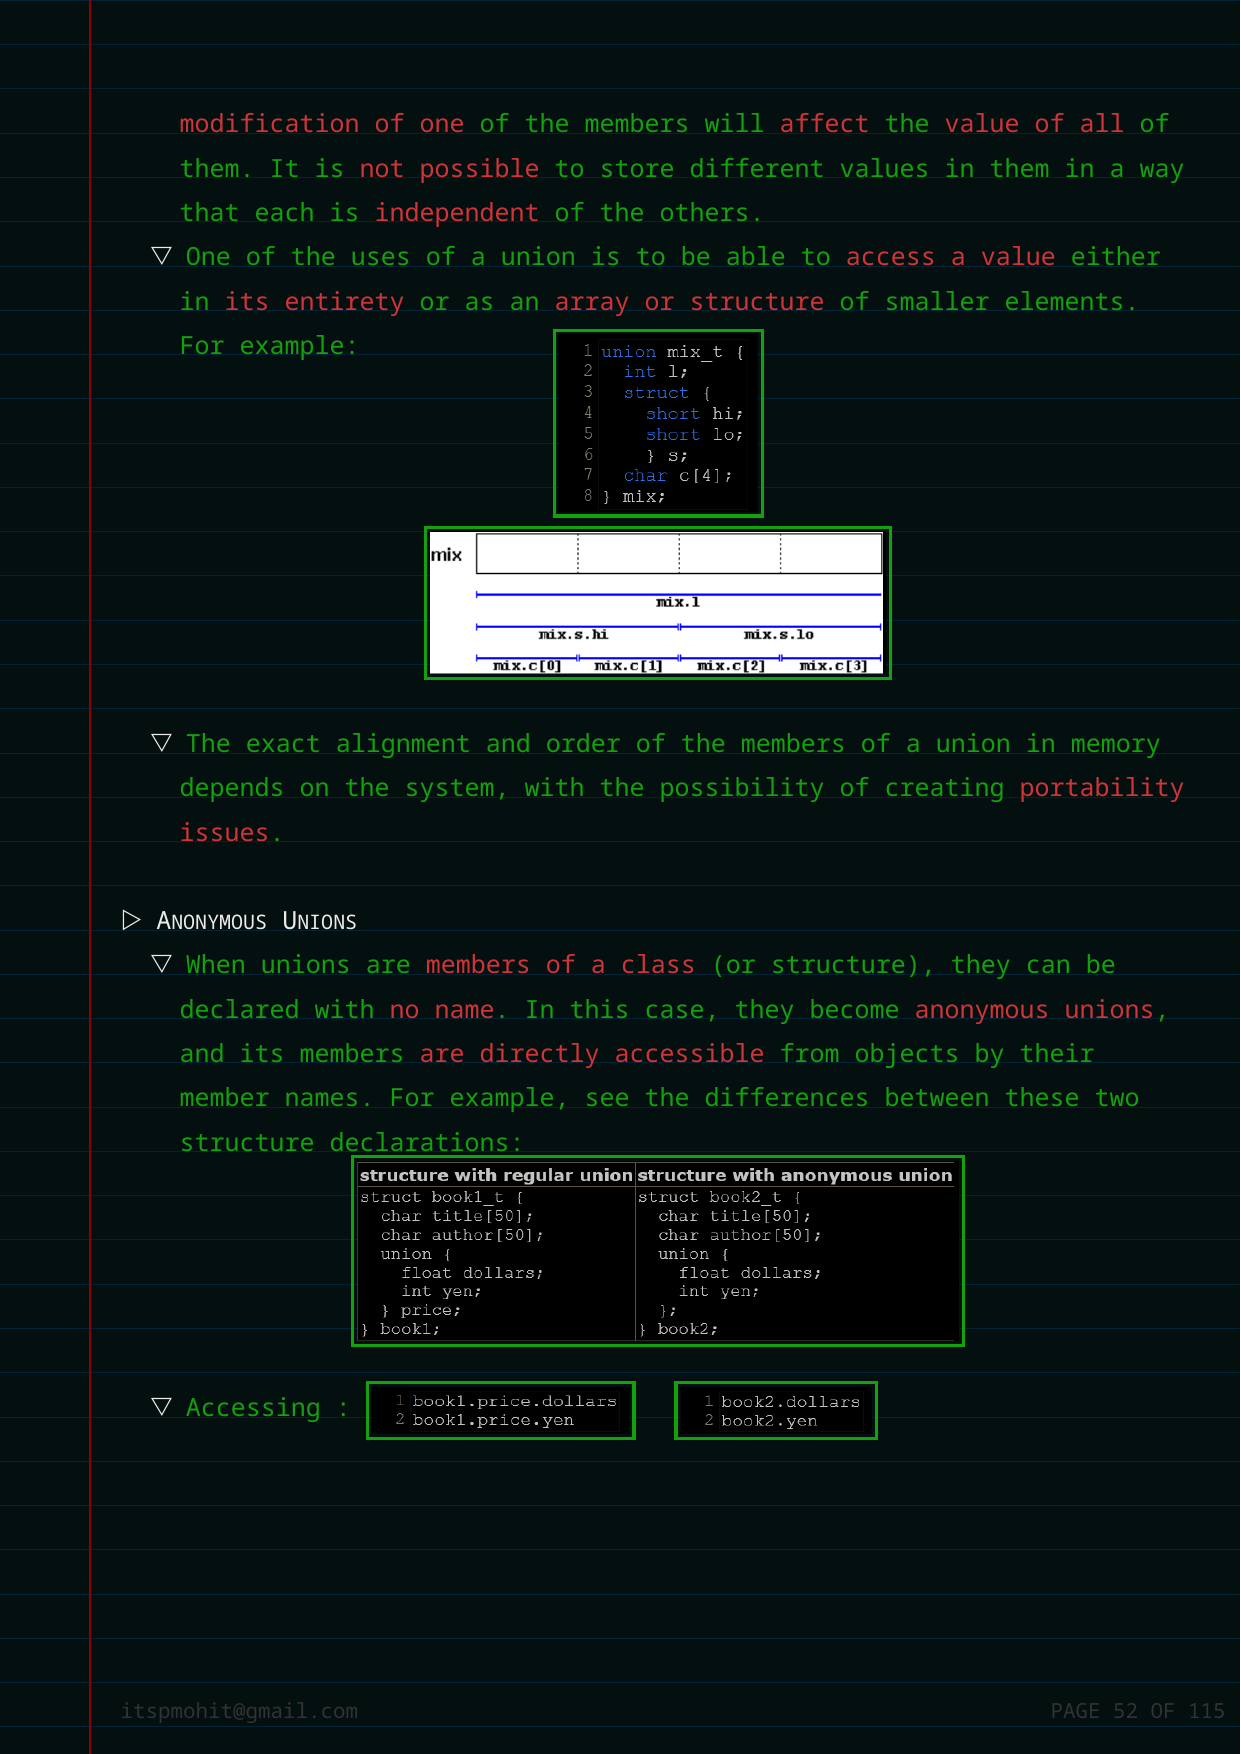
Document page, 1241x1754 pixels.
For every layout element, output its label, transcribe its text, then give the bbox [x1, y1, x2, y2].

list One of the uses of a union is to be able to access a value either in its entirety or as an array or structure of smaller elements. For example: [150, 230, 1196, 717]
picture [680, 1387, 873, 1434]
list modification of one of the members will affect the value of all of them. It is not possible to store different values in them in a way that each is independent of the others. [150, 97, 1196, 230]
picture [430, 531, 887, 674]
picture [357, 1161, 959, 1341]
list Accessing : [150, 1381, 1196, 1514]
subtitle Anonymous Unions [120, 894, 1196, 938]
picture [371, 1387, 630, 1434]
list The exact alignment and order of the members of a union in memory depends on the system, with the possibility of creating portability issues. [150, 717, 1196, 894]
list When unions are members of a class (or structure), they can be declared with no name. In this case, they become anonymous unions, and its members are directly accessible from objects by their member names. For example, see the differences between these two structure declarations: [150, 938, 1196, 1381]
picture [558, 334, 758, 512]
